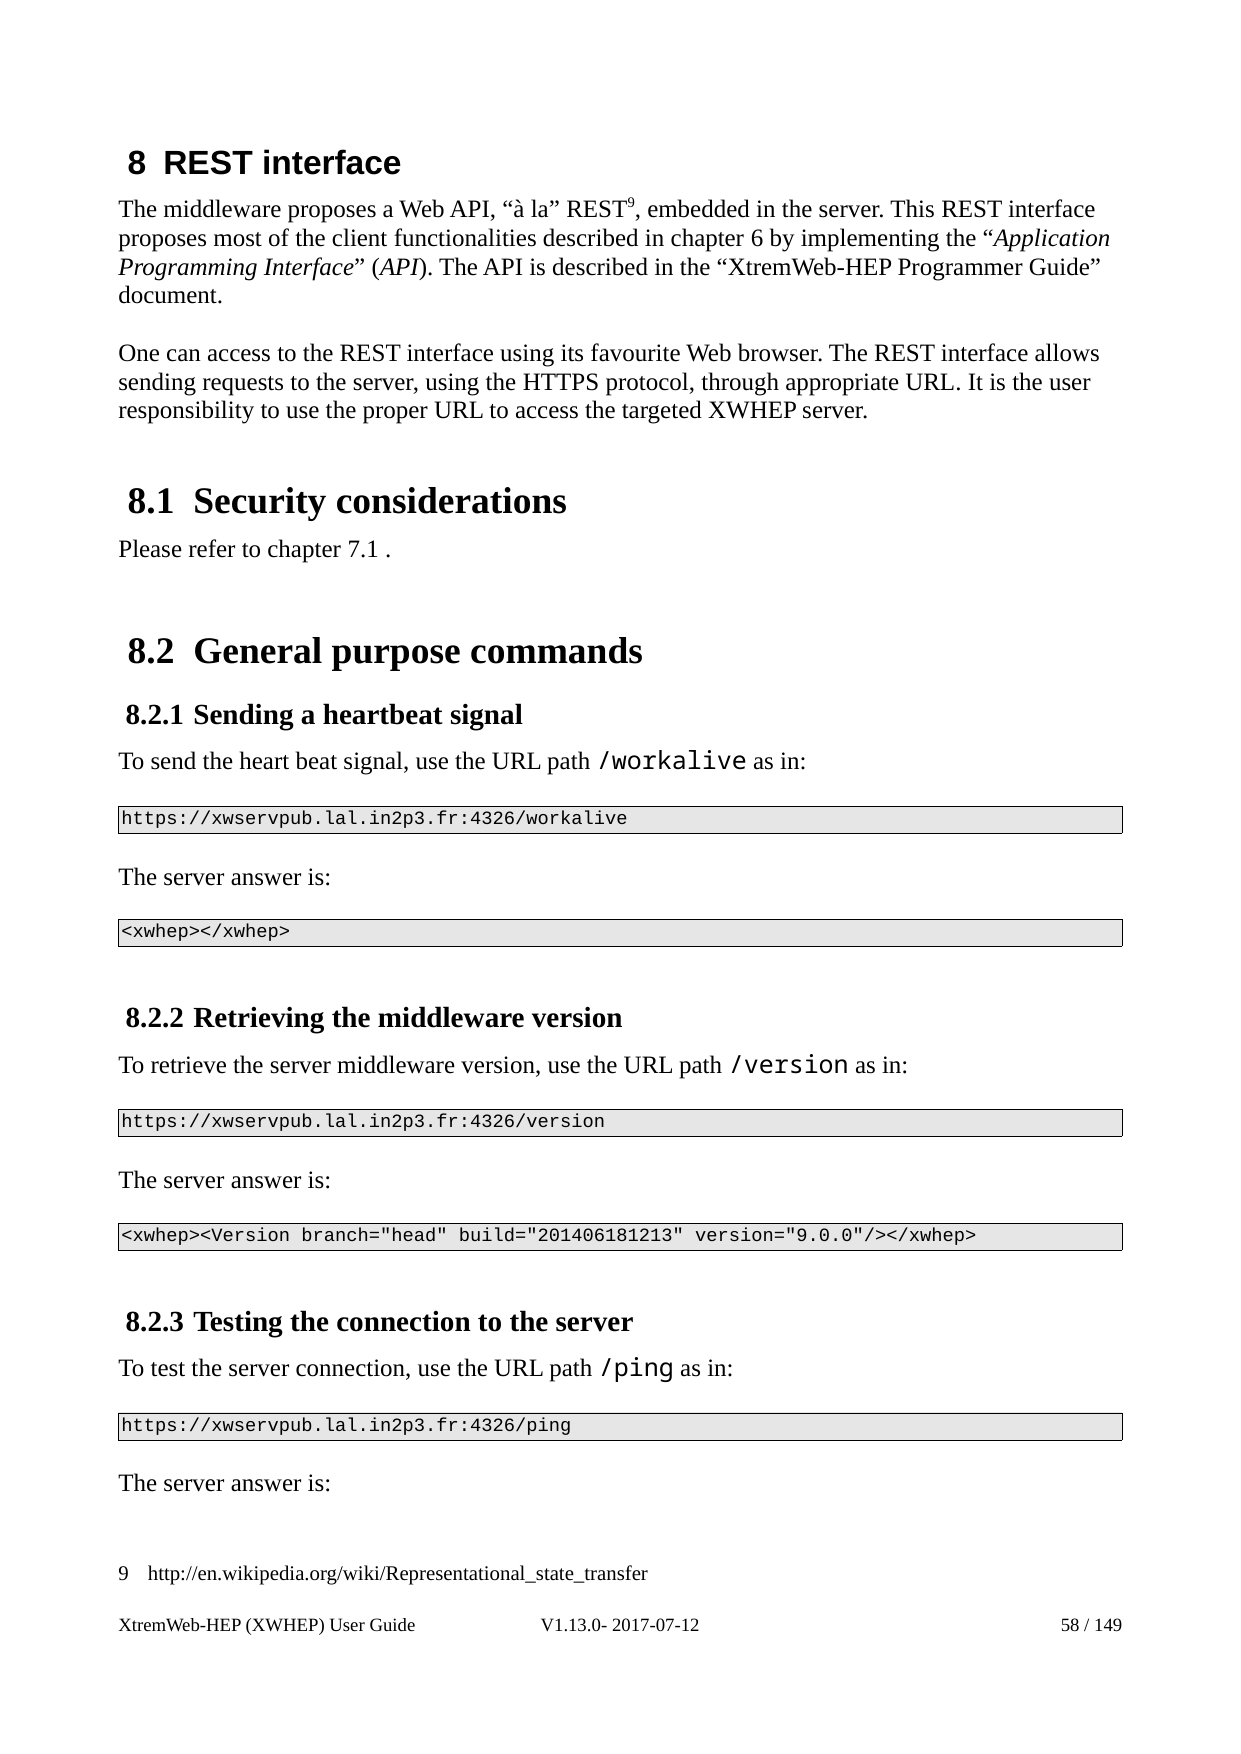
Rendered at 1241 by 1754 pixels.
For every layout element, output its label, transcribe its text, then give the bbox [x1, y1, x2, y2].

subtitle Retrieving the middleware version [118, 1000, 1122, 1034]
text The server answer is: [118, 862, 1122, 890]
text The server answer is: [118, 1165, 1122, 1194]
text The middleware proposes a Web API, “à la” REST, embedded in the server. This REST interface proposes most of the client functionalities described in chapter 6 by implementing the “Application Programming Interface” (API). The API is described in the “XtremWeb-HEP Programmer Guide” document. [118, 194, 1122, 309]
text http://en.wikipedia.org/wiki/Representational_state_transfer [118, 1561, 1122, 1585]
subtitle General purpose commands [118, 629, 1122, 672]
text https://xwservpub.lal.in2p3.fr:4326/ping [119, 1414, 1122, 1440]
text To retrieve the server middleware version, use the URL path /version as in: [118, 1046, 1122, 1080]
text The server answer is: [118, 1468, 1122, 1497]
text https://xwservpub.lal.in2p3.fr:4326/workalive [119, 807, 1122, 833]
text To test the server connection, use the URL path /ping as in: [118, 1350, 1122, 1384]
text https://xwservpub.lal.in2p3.fr:4326/version [119, 1110, 1122, 1136]
subtitle Security considerations [118, 478, 1122, 521]
subtitle REST interface [118, 143, 1122, 182]
subtitle Testing the connection to the server [118, 1304, 1122, 1337]
subtitle Sending a heartbeat signal [118, 697, 1122, 730]
text <xwhep></xwhep> [119, 920, 1122, 946]
text <xwhep><Version branch="head" build="201406181213" version="9.0.0"/></xwhep> [119, 1224, 1122, 1250]
text To send the heart beat signal, use the URL path /workalive as in: [118, 743, 1122, 777]
text One can access to the REST interface using its favourite Web browser. The REST interface allows sending requests to the server, using the HTTPS protocol, through appropriate URL. It is the user responsibility to use the proper URL to access the targeted XWHEP server. [118, 338, 1122, 424]
text Please refer to chapter7.1. [118, 534, 1122, 562]
